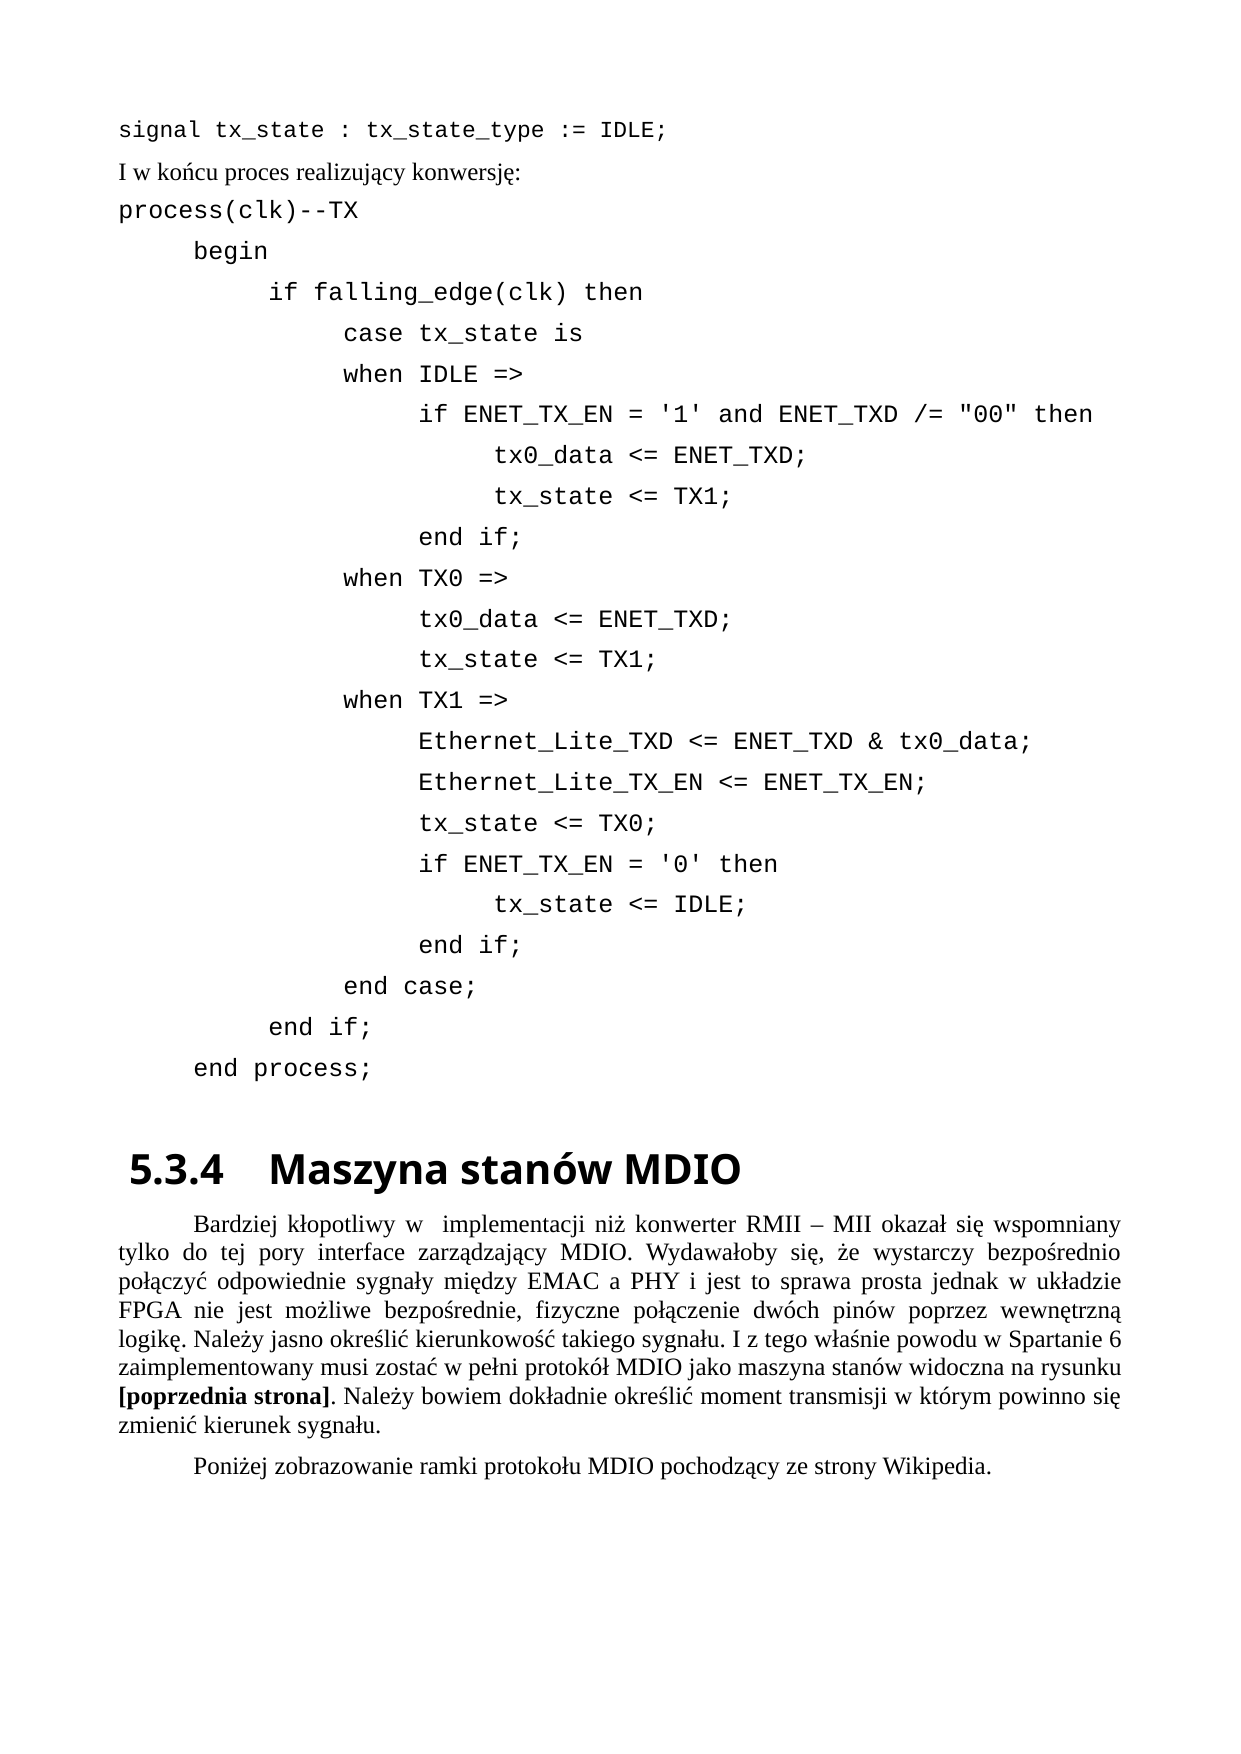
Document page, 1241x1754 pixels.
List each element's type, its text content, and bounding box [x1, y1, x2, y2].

text when IDLE => [118, 361, 1122, 389]
text tx0_data <= ENET_TXD; [118, 606, 1122, 634]
text end if; [118, 1014, 1122, 1043]
text begin [118, 239, 1122, 267]
text I w końcu proces realizujący konwersję: [118, 157, 1122, 185]
text end process; [118, 1055, 1122, 1084]
text case tx_state is [118, 320, 1122, 349]
text end if; [118, 524, 1122, 553]
text Ethernet_Lite_TXD <= ENET_TXD & tx0_data; [118, 729, 1122, 757]
text when TX0 => [118, 565, 1122, 594]
subtitle Maszyna stanów MDIO [118, 1139, 1122, 1196]
text tx_state <= TX1; [118, 484, 1122, 512]
text if falling_edge(clk) then [118, 279, 1122, 308]
text tx_state <= TX1; [118, 647, 1122, 675]
text process(clk)--TX [118, 198, 1122, 226]
text tx_state <= TX0; [118, 810, 1122, 839]
text signal tx_state : tx_state_type := IDLE; [118, 118, 1122, 144]
text Ethernet_Lite_TX_EN <= ENET_TX_EN; [118, 769, 1122, 798]
text end case; [118, 974, 1122, 1002]
text when TX1 => [118, 688, 1122, 716]
text Bardziej kłopotliwy w implementacji niż konwerter RMII – MII okazał się wspomniany tylko do tej pory interface zarządzający MDIO. Wydawałoby się, że wystarczy bezpośrednio połączyć odpowiednie sygnały między EMAC a PHY i jest to sprawa prosta jednak w układzie FPGA nie jest możliwe bezpośrednie, fizyczne połączenie dwóch pinów poprzez wewnętrzną logikę. Należy jasno określić kierunkowość takiego sygnału. I z tego właśnie powodu w Spartanie 6 zaimplementowany musi zostać w pełni protokół MDIO jako maszyna stanów widoczna na rysunku [poprzednia strona]. Należy bowiem dokładnie określić moment transmisji w którym powinno się zmienić kierunek sygnału. [118, 1209, 1122, 1439]
text end if; [118, 933, 1122, 961]
text if ENET_TX_EN = '0' then [118, 851, 1122, 879]
text tx0_data <= ENET_TXD; [118, 443, 1122, 471]
text tx_state <= IDLE; [118, 892, 1122, 920]
text if ENET_TX_EN = '1' and ENET_TXD /= "00" then [118, 402, 1122, 430]
text Poniżej zobrazowanie ramki protokołu MDIO pochodzący ze strony Wikipedia. [118, 1451, 1122, 1480]
